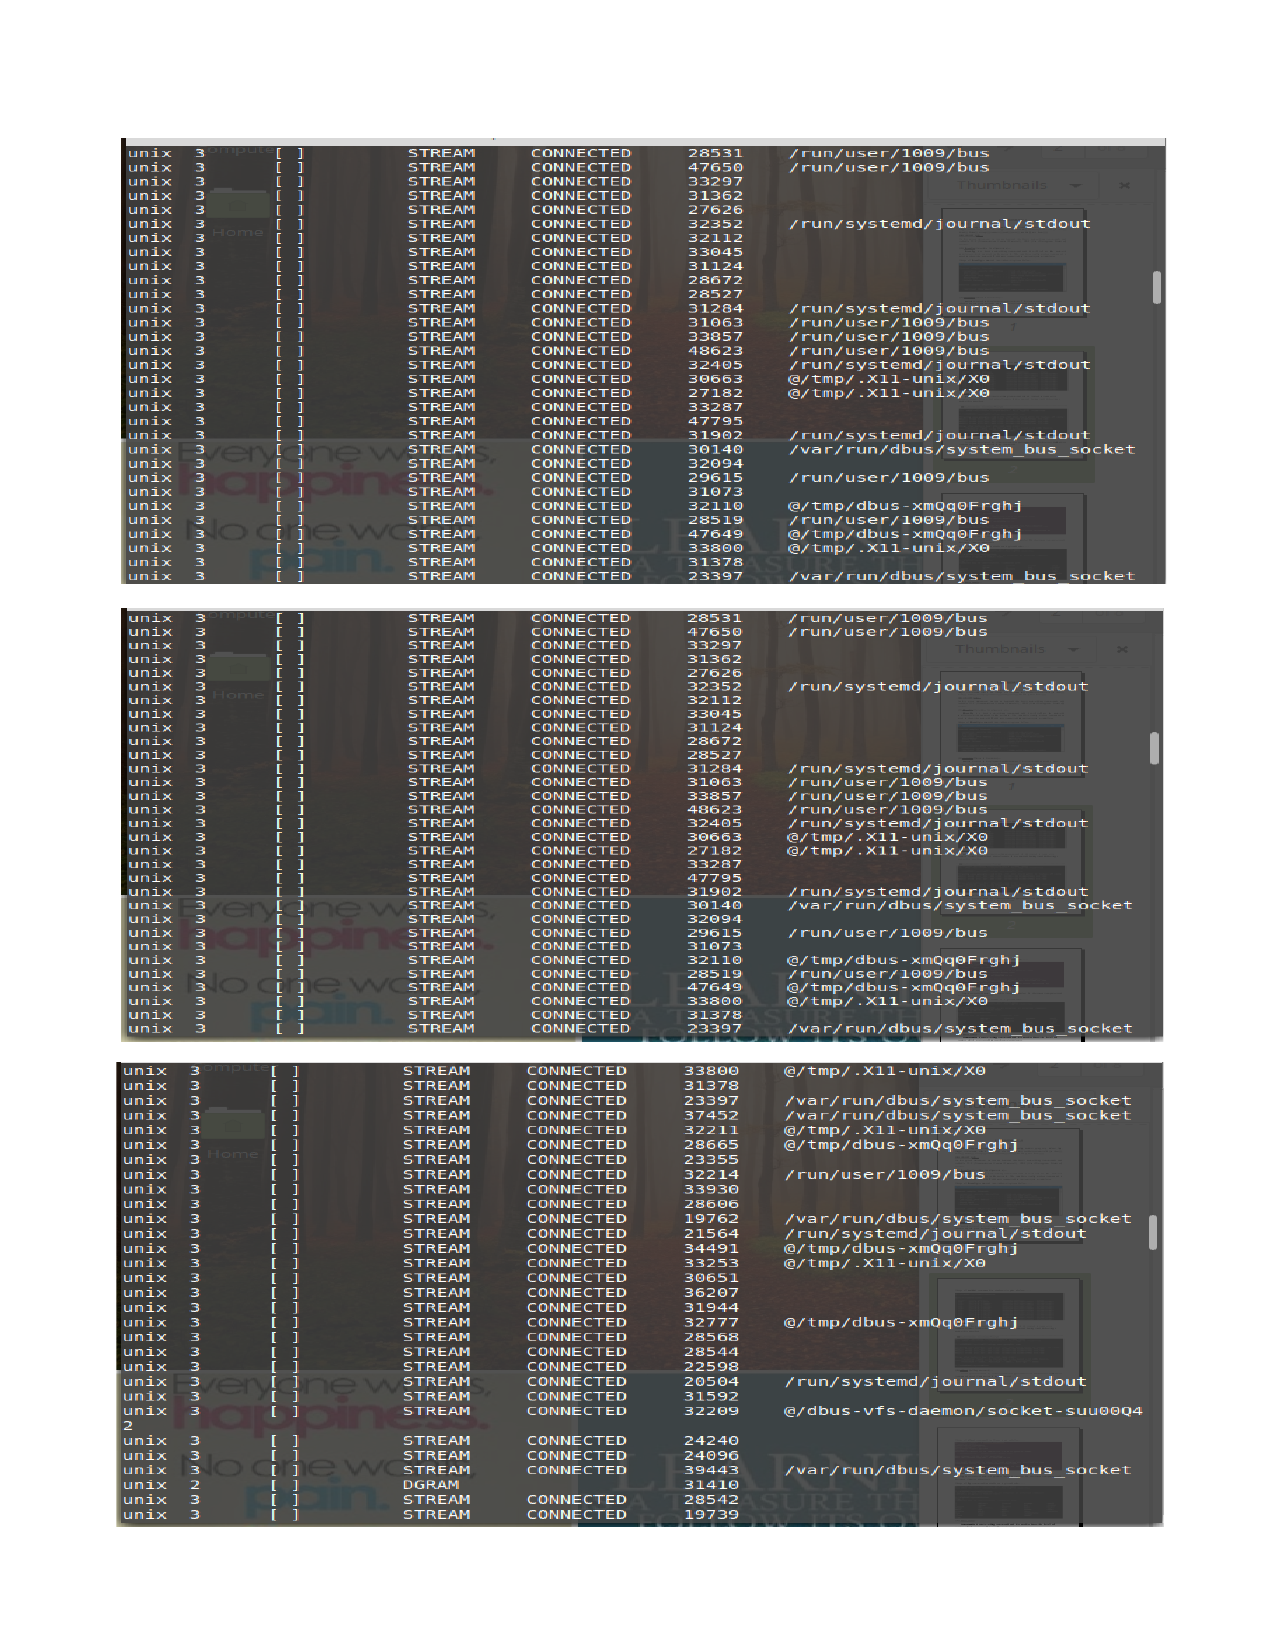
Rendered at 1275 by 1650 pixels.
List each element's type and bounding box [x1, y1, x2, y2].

picture [121, 608, 249, 1042]
picture [116, 1062, 254, 1527]
picture [121, 138, 258, 584]
